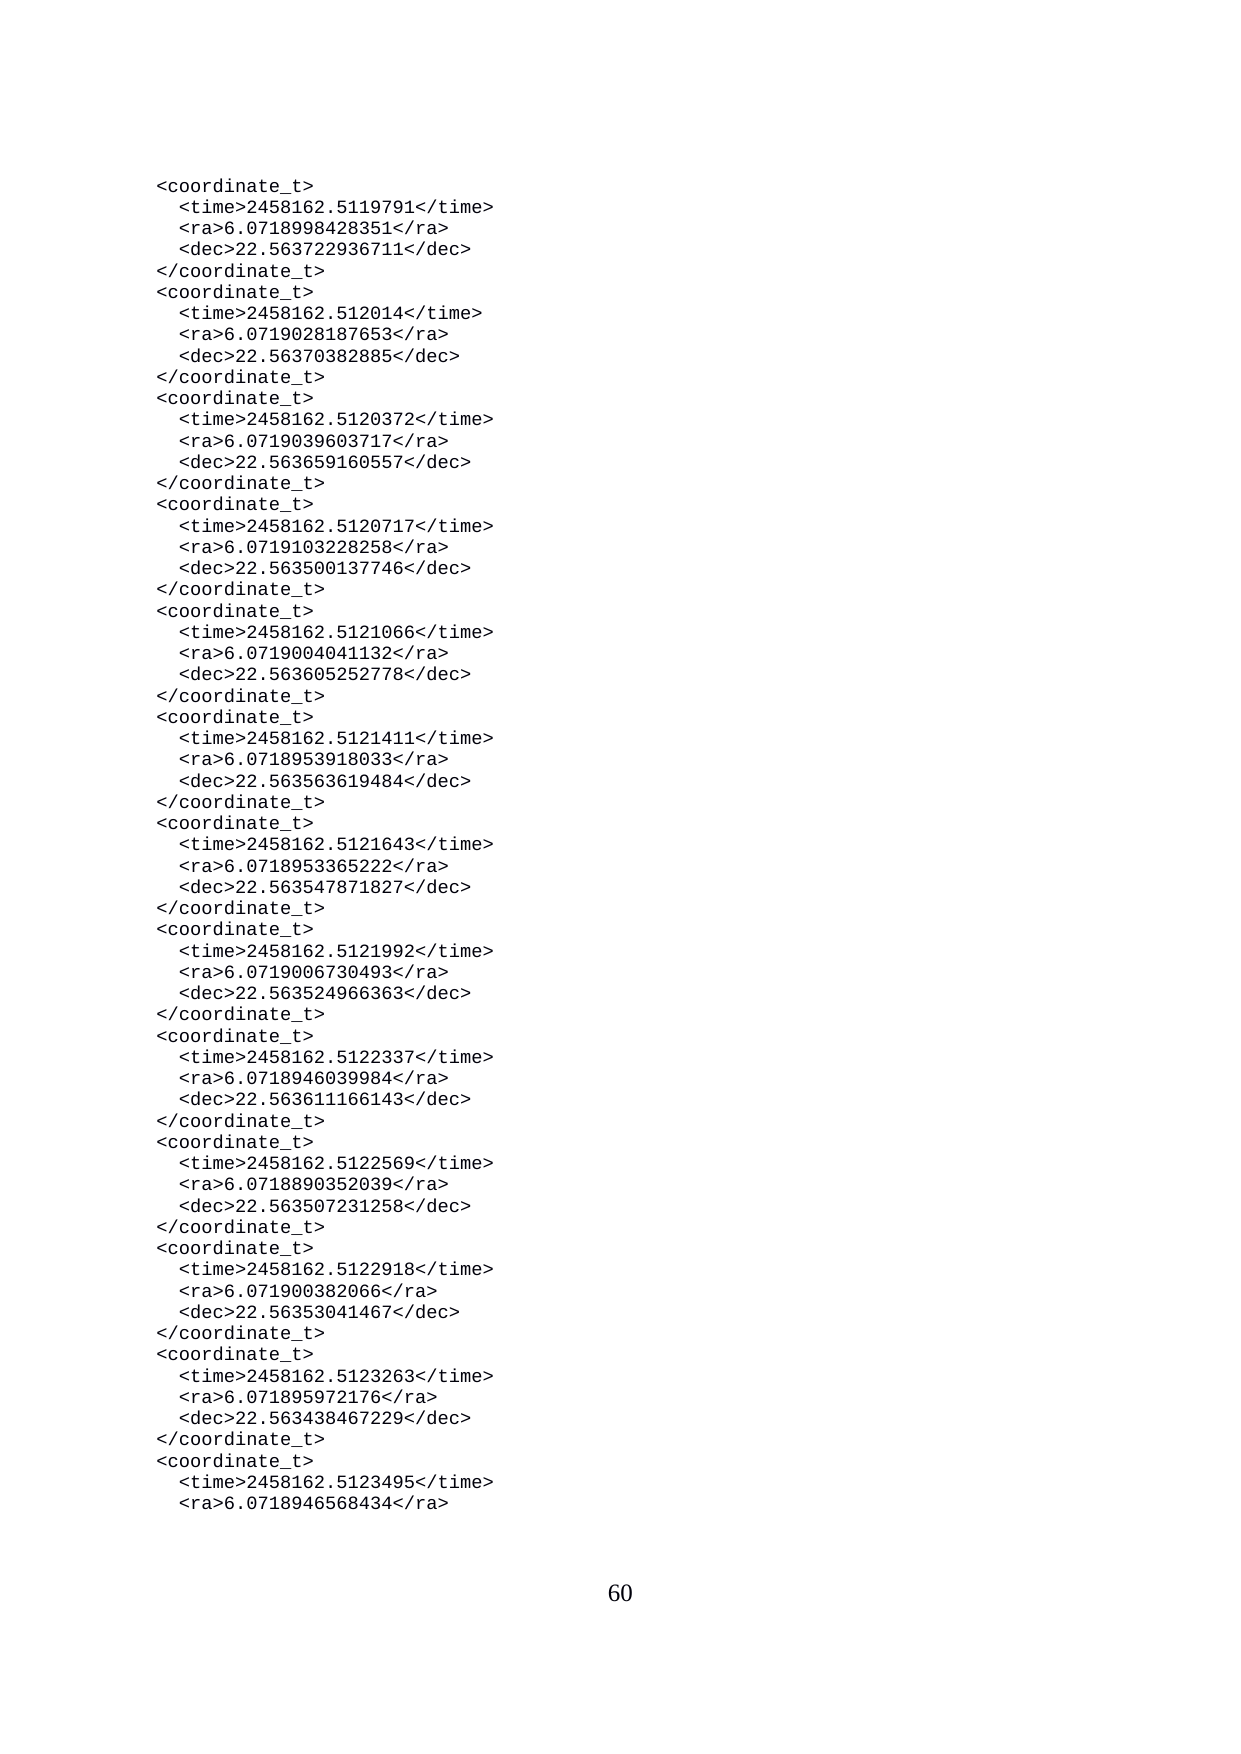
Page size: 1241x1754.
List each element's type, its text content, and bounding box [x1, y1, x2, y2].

text </coordinate_t> [88, 580, 1152, 601]
text <dec>22.56353041467</dec> [88, 1303, 1152, 1324]
text <coordinate_t> [88, 1133, 1152, 1154]
text <time>2458162.5121411</time> [88, 729, 1152, 750]
text <ra>6.071900382066</ra> [88, 1281, 1152, 1303]
text <dec>22.563659160557</dec> [88, 453, 1152, 474]
text <time>2458162.5119791</time> [88, 198, 1152, 219]
text </coordinate_t> [88, 261, 1152, 283]
text <ra>6.0718946039984</ra> [88, 1069, 1152, 1090]
text </coordinate_t> [88, 793, 1152, 814]
text <dec>22.563438467229</dec> [88, 1409, 1152, 1430]
text <coordinate_t> [88, 1239, 1152, 1260]
text <coordinate_t> [88, 814, 1152, 835]
text <time>2458162.5120372</time> [88, 410, 1152, 431]
text <ra>6.0718953918033</ra> [88, 750, 1152, 771]
text </coordinate_t> [88, 1111, 1152, 1133]
text <time>2458162.5122569</time> [88, 1154, 1152, 1175]
text </coordinate_t> [88, 1430, 1152, 1451]
text <dec>22.563563619484</dec> [88, 771, 1152, 793]
text <time>2458162.5121643</time> [88, 835, 1152, 856]
text <time>2458162.512014</time> [88, 304, 1152, 325]
text <dec>22.563507231258</dec> [88, 1196, 1152, 1218]
text </coordinate_t> [88, 474, 1152, 495]
text </coordinate_t> [88, 686, 1152, 708]
text <dec>22.56370382885</dec> [88, 346, 1152, 368]
text <ra>6.0719103228258</ra> [88, 538, 1152, 559]
text </coordinate_t> [88, 1005, 1152, 1026]
text <coordinate_t> [88, 283, 1152, 304]
text <ra>6.0718953365222</ra> [88, 856, 1152, 878]
text <coordinate_t> [88, 601, 1152, 623]
text <coordinate_t> [88, 495, 1152, 516]
text <coordinate_t> [88, 708, 1152, 729]
text <dec>22.563547871827</dec> [88, 878, 1152, 899]
text </coordinate_t> [88, 1218, 1152, 1239]
text <dec>22.563524966363</dec> [88, 984, 1152, 1005]
text <ra>6.0719004041132</ra> [88, 644, 1152, 665]
text <ra>6.0719006730493</ra> [88, 963, 1152, 984]
text <coordinate_t> [88, 1345, 1152, 1366]
text <time>2458162.5120717</time> [88, 516, 1152, 538]
text <ra>6.0718946568434</ra> [88, 1494, 1152, 1515]
text </coordinate_t> [88, 899, 1152, 920]
text <time>2458162.5121992</time> [88, 941, 1152, 963]
text <time>2458162.5122918</time> [88, 1260, 1152, 1281]
text <ra>6.0718998428351</ra> [88, 219, 1152, 240]
text <ra>6.0719028187653</ra> [88, 325, 1152, 346]
text </coordinate_t> [88, 368, 1152, 389]
text <coordinate_t> [88, 389, 1152, 410]
text <time>2458162.5123495</time> [88, 1473, 1152, 1494]
text <dec>22.563500137746</dec> [88, 559, 1152, 580]
text <dec>22.563611166143</dec> [88, 1090, 1152, 1111]
text <coordinate_t> [88, 1451, 1152, 1473]
text <ra>6.0718890352039</ra> [88, 1175, 1152, 1196]
text <time>2458162.5121066</time> [88, 623, 1152, 644]
text </coordinate_t> [88, 1324, 1152, 1345]
text <time>2458162.5122337</time> [88, 1048, 1152, 1069]
text <dec>22.563722936711</dec> [88, 240, 1152, 261]
text <ra>6.071895972176</ra> [88, 1388, 1152, 1409]
text <dec>22.563605252778</dec> [88, 665, 1152, 686]
text <coordinate_t> [88, 176, 1152, 198]
text <time>2458162.5123263</time> [88, 1366, 1152, 1388]
text <ra>6.0719039603717</ra> [88, 431, 1152, 453]
text <coordinate_t> [88, 920, 1152, 941]
text <coordinate_t> [88, 1026, 1152, 1048]
